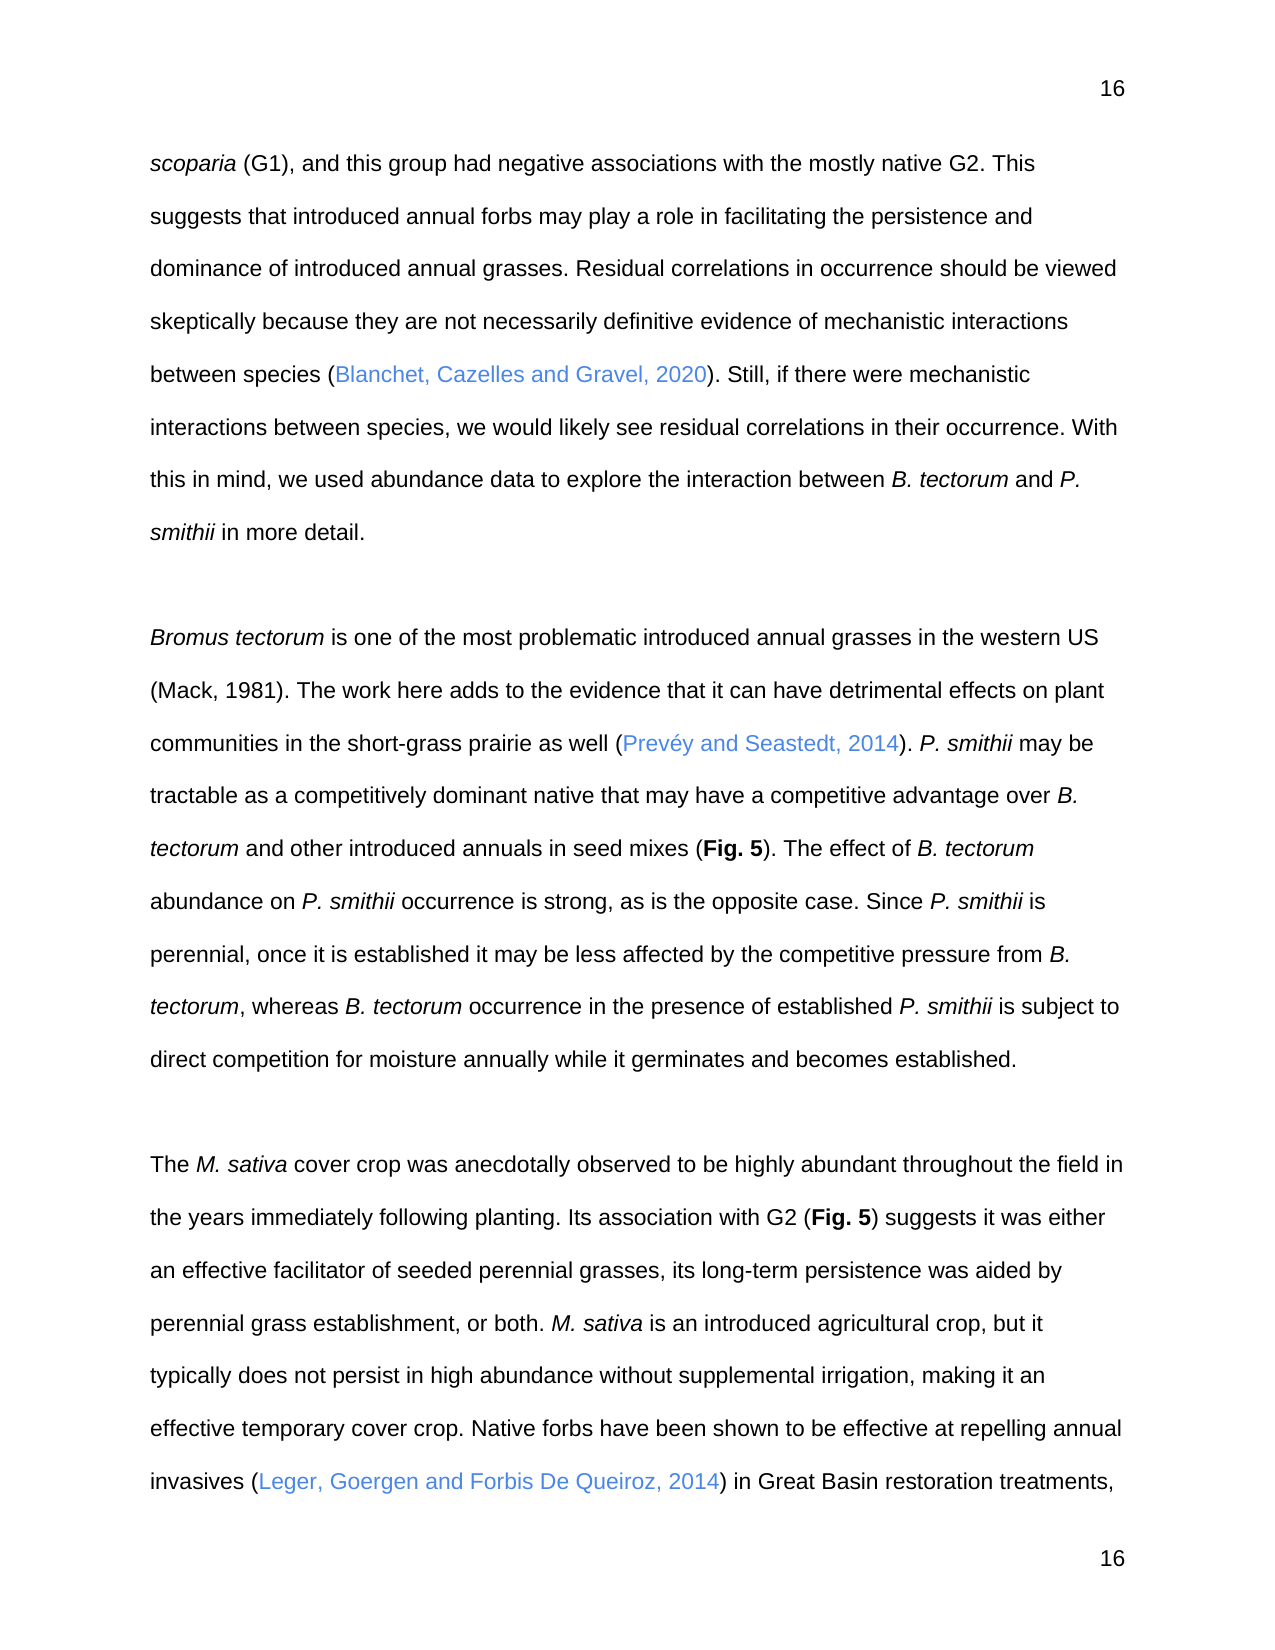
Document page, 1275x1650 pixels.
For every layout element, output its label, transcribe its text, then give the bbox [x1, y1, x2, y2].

text Bromus tectorum is one of the most problematic introduced annual grasses in the western US (Mack, 1981). The work here adds to the evidence that it can have detrimental effects on plant communities in the short-grass prairie as well (Prevéy and Seastedt, 2014). P. smithii may be tractable as a competitively dominant native that may have a competitive advantage over B. tectorum and other introduced annuals in seed mixes (Fig. 5). The effect of B. tectorum abundance on P. smithii occurrence is strong, as is the opposite case. Since P. smithii is perennial, once it is established it may be less affected by the competitive pressure from B. tectorum, whereas B. tectorum occurrence in the presence of established P. smithii is subject to direct competition for moisture annually while it germinates and becomes established. [150, 624, 1125, 1072]
text scoparia (G1), and this group had negative associations with the mostly native G2. This suggests that introduced annual forbs may play a role in facilitating the persistence and dominance of introduced annual grasses. Residual correlations in occurrence should be viewed skeptically because they are not necessarily definitive evidence of mechanistic interactions between species (Blanchet, Cazelles and Gravel, 2020). Still, if there were mechanistic interactions between species, we would likely see residual correlations in their occurrence. With this in mind, we used abundance data to explore the interaction between B. tectorum and P. smithii in more detail. [150, 150, 1125, 545]
text The M. sativa cover crop was anecdotally observed to be highly abundant throughout the field in the years immediately following planting. Its association with G2 (Fig. 5) suggests it was either an effective facilitator of seeded perennial grasses, its long-term persistence was aided by perennial grass establishment, or both. M. sativa is an introduced agricultural crop, but it typically does not persist in high abundance without supplemental irrigation, making it an effective temporary cover crop. Native forbs have been shown to be effective at repelling annual invasives (Leger, Goergen and Forbis De Queiroz, 2014) in Great Basin restoration treatments, [150, 1151, 1125, 1494]
